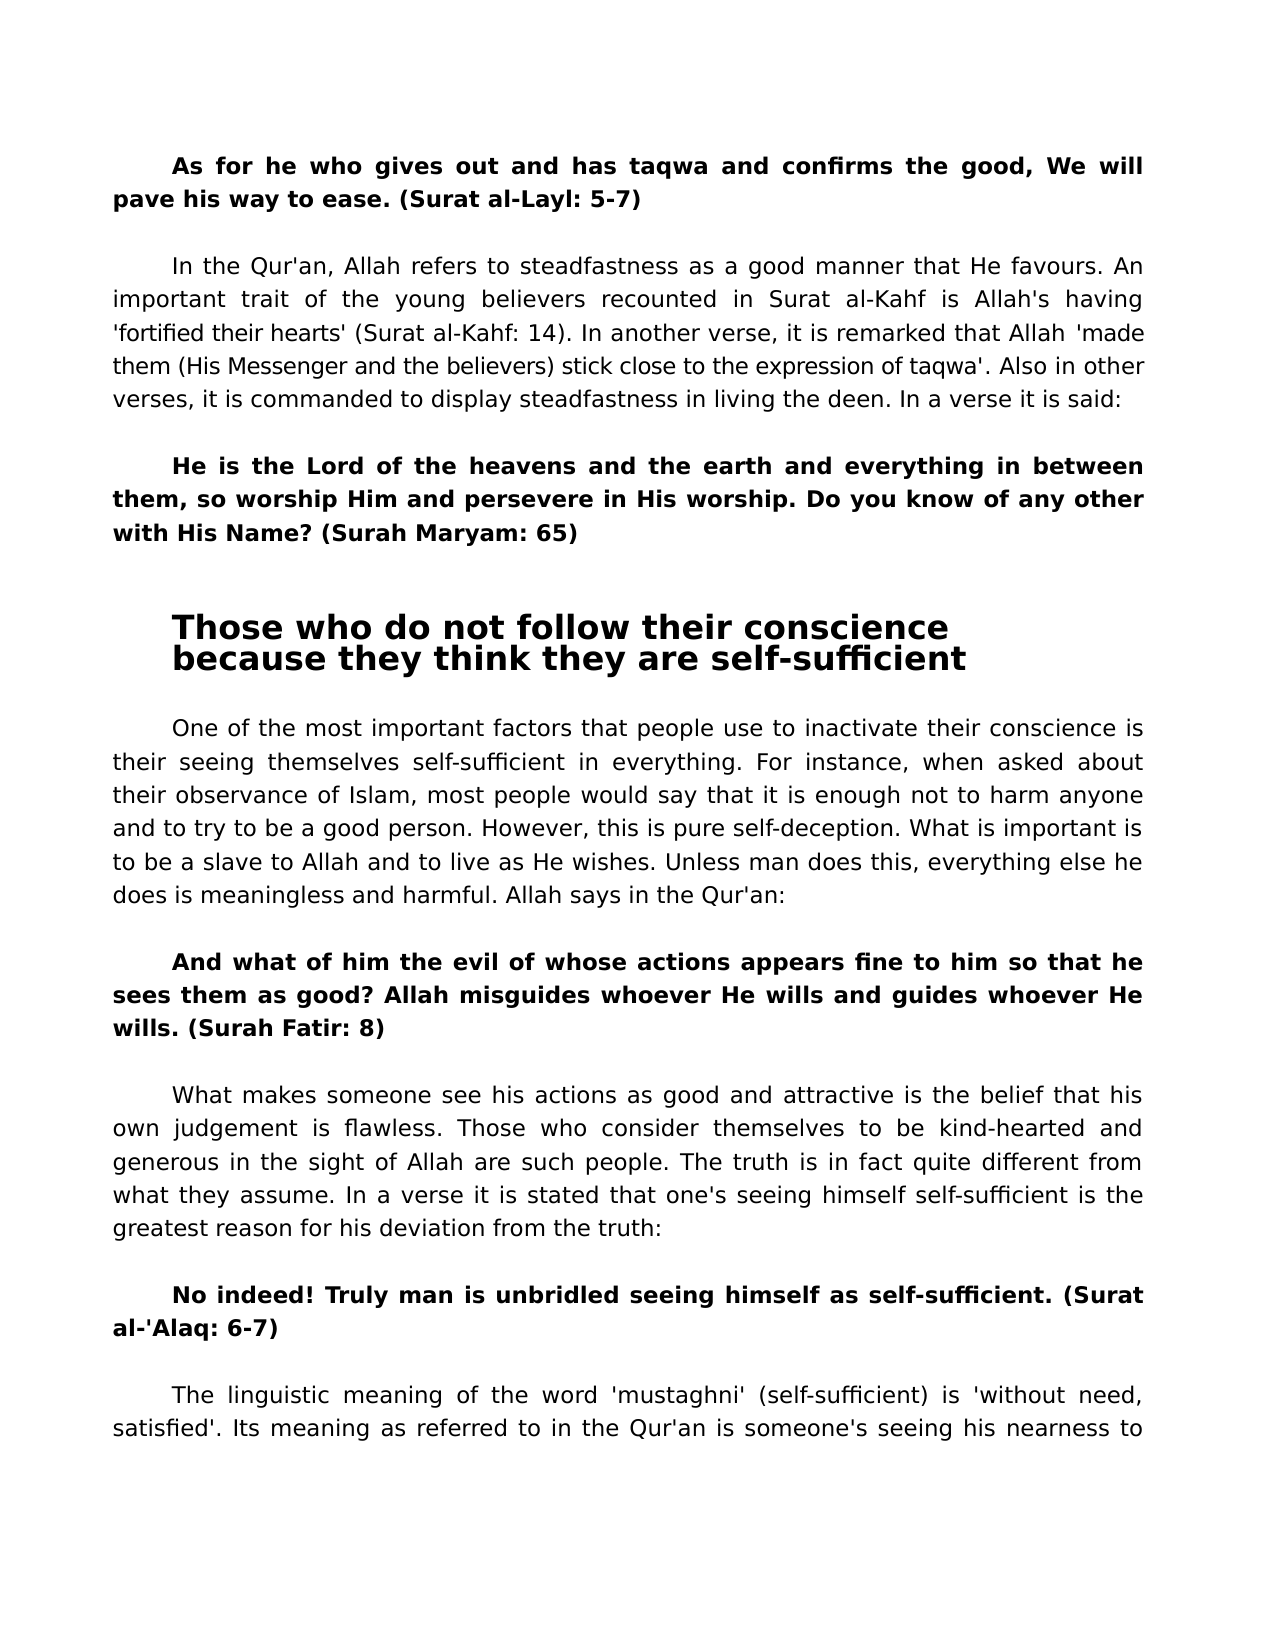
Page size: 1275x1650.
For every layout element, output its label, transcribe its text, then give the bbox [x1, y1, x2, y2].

text because they think they are self-sufficient [112, 646, 1145, 677]
text And what of him the evil of whose actions appears fine to him so that he sees them as good? Allah misguides whoever He wills and guides whoever He wills. (Surah Fatir: 8) [112, 943, 1145, 1043]
text He is the Lord of the heavens and the earth and everything in between them, so worship Him and persevere in His worship. Do you know of any other with His Name? (Surah Maryam: 65) [112, 448, 1145, 548]
text What makes someone see his actions as good and attractive is the belief that his own judgement is flawless. Those who consider themselves to be kind-hearted and generous in the sight of Allah are such people. The truth is in fact quite different from what they assume. In a verse it is stated that one's seeing himself self-sufficient is the greatest reason for his deviation from the truth: [112, 1077, 1145, 1243]
text No indeed! Truly man is unbridled seeing himself as self-sufficient. (Surat al-'Alaq: 6-7) [112, 1277, 1145, 1343]
text As for he who gives out and has taqwa and confirms the good, We will pave his way to ease. (Surat al-Layl: 5-7) [112, 148, 1145, 214]
text In the Qur'an, Allah refers to steadfastness as a good manner that He favours. An important trait of the young believers recounted in Surat al-Kahf is Allah's having 'fortified their hearts' (Surat al-Kahf: 14). In another verse, it is remarked that Allah 'made them (His Messenger and the believers) stick close to the expression of taqwa'. Also in other verses, it is commanded to display steadfastness in living the deen. In a verse it is said: [112, 248, 1145, 414]
text One of the most important factors that people use to inactivate their conscience is their seeing themselves self-sufficient in everything. For instance, when asked about their observance of Islam, most people would say that it is enough not to harm anyone and to try to be a good person. However, this is pure self-deception. What is important is to be a slave to Allah and to live as He wishes. Unless man does this, everything else he does is meaningless and harmful. Allah says in the Qur'an: [112, 710, 1145, 910]
text Those who do not follow their conscience [112, 614, 1145, 646]
text The linguistic meaning of the word 'mustaghni' (self-sufficient) is 'without need, satisfied'. Its meaning as referred to in the Qur'an is someone's seeing his nearness to [112, 1377, 1145, 1443]
